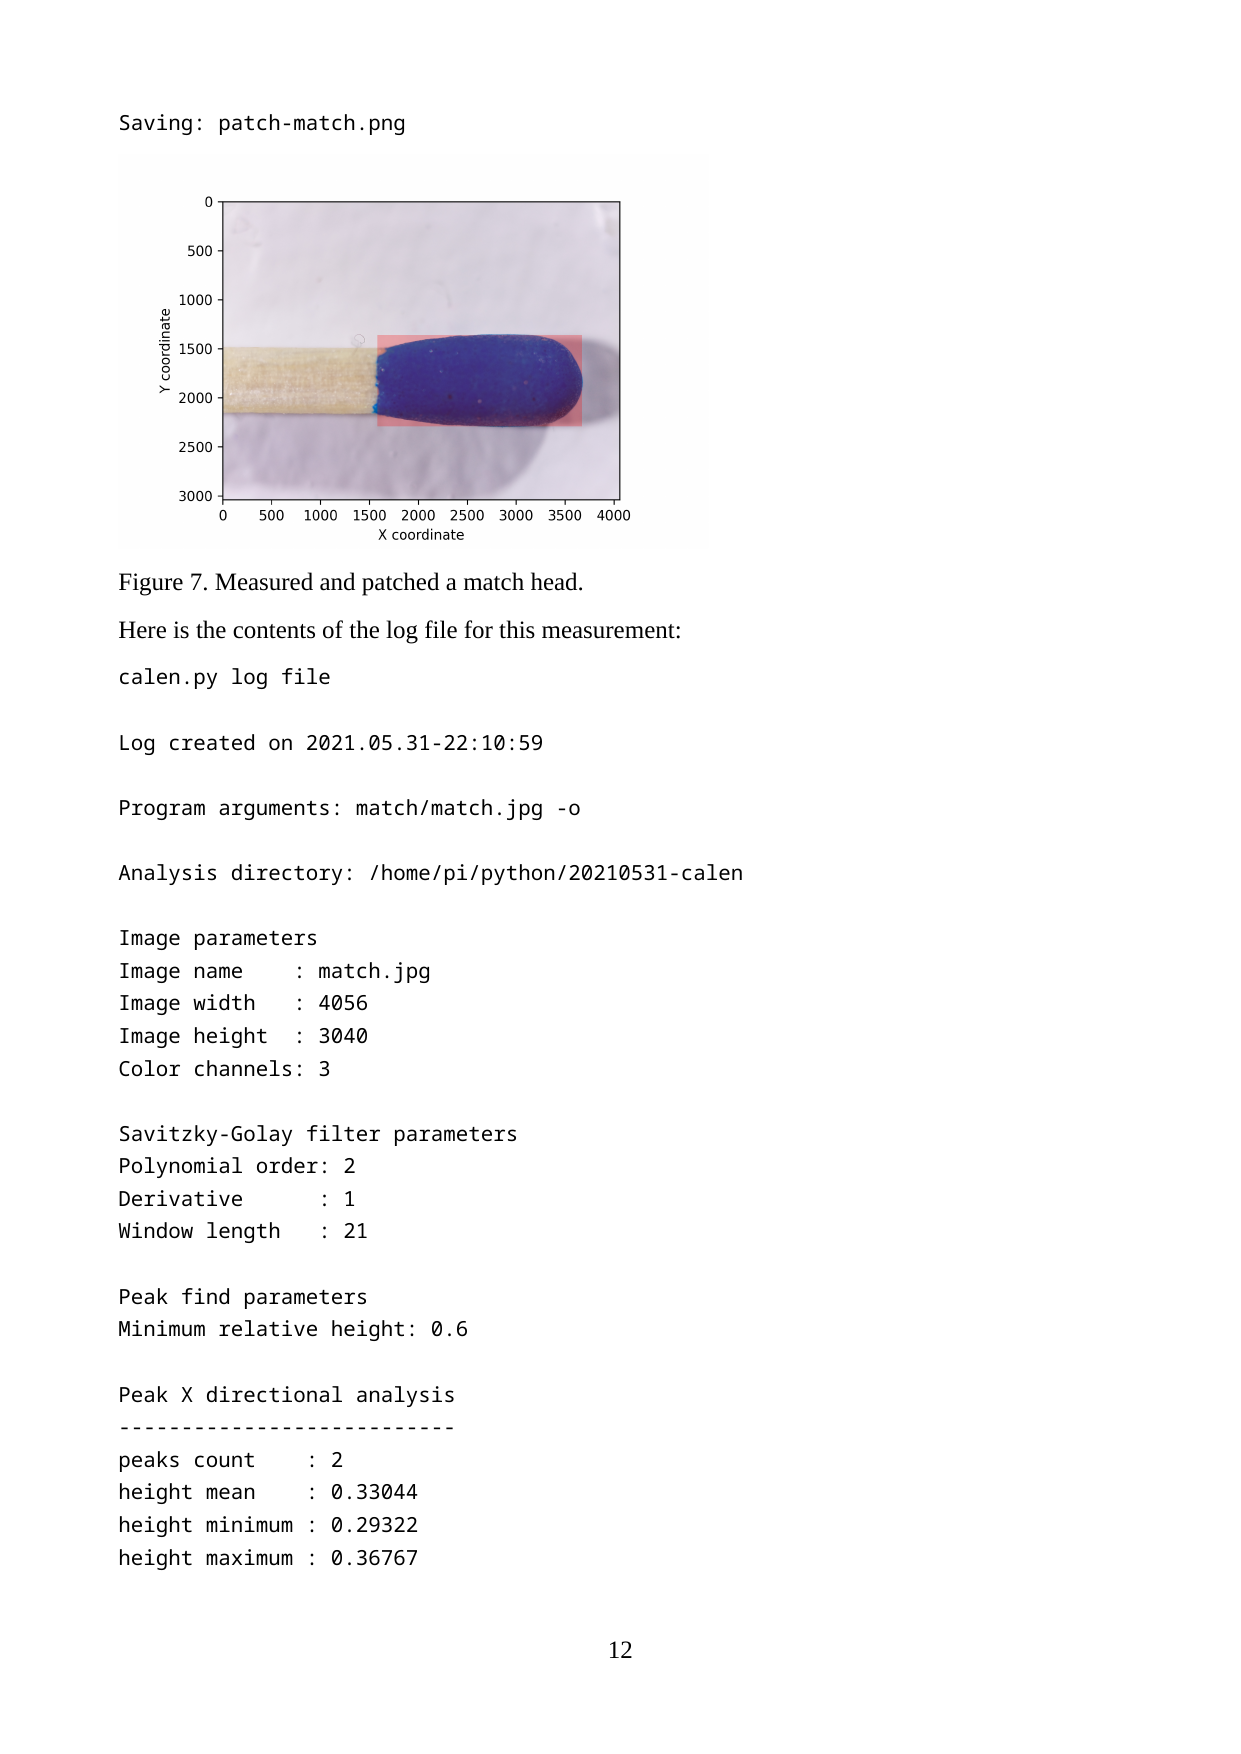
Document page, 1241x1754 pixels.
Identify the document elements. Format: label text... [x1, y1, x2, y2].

text Figure 7. Measured and patched a match head. [118, 567, 1122, 596]
text Here is the contents of the log file for this measurement: [118, 615, 1122, 643]
text calen.py log file Log created on 2021.05.31-22:10:59 Program arguments: match/match.jpg -o Analysis directory: /home/pi/python/20210531-calen Image parameters Image name : match.jpg Image width : 4056 Image height : 3040 Color channels: 3 Savitzky-Golay filter parameters Polynomial order: 2 Derivative : 1 Window length : 21 Peak find parameters Minimum relative height: 0.6 Peak X directional analysis --------------------------- peaks count : 2 height mean : 0.33044 height minimum : 0.29322 height maximum : 0.36767 [118, 662, 1122, 1604]
picture [118, 154, 709, 549]
text Saving: patch-match.png [118, 75, 1122, 136]
